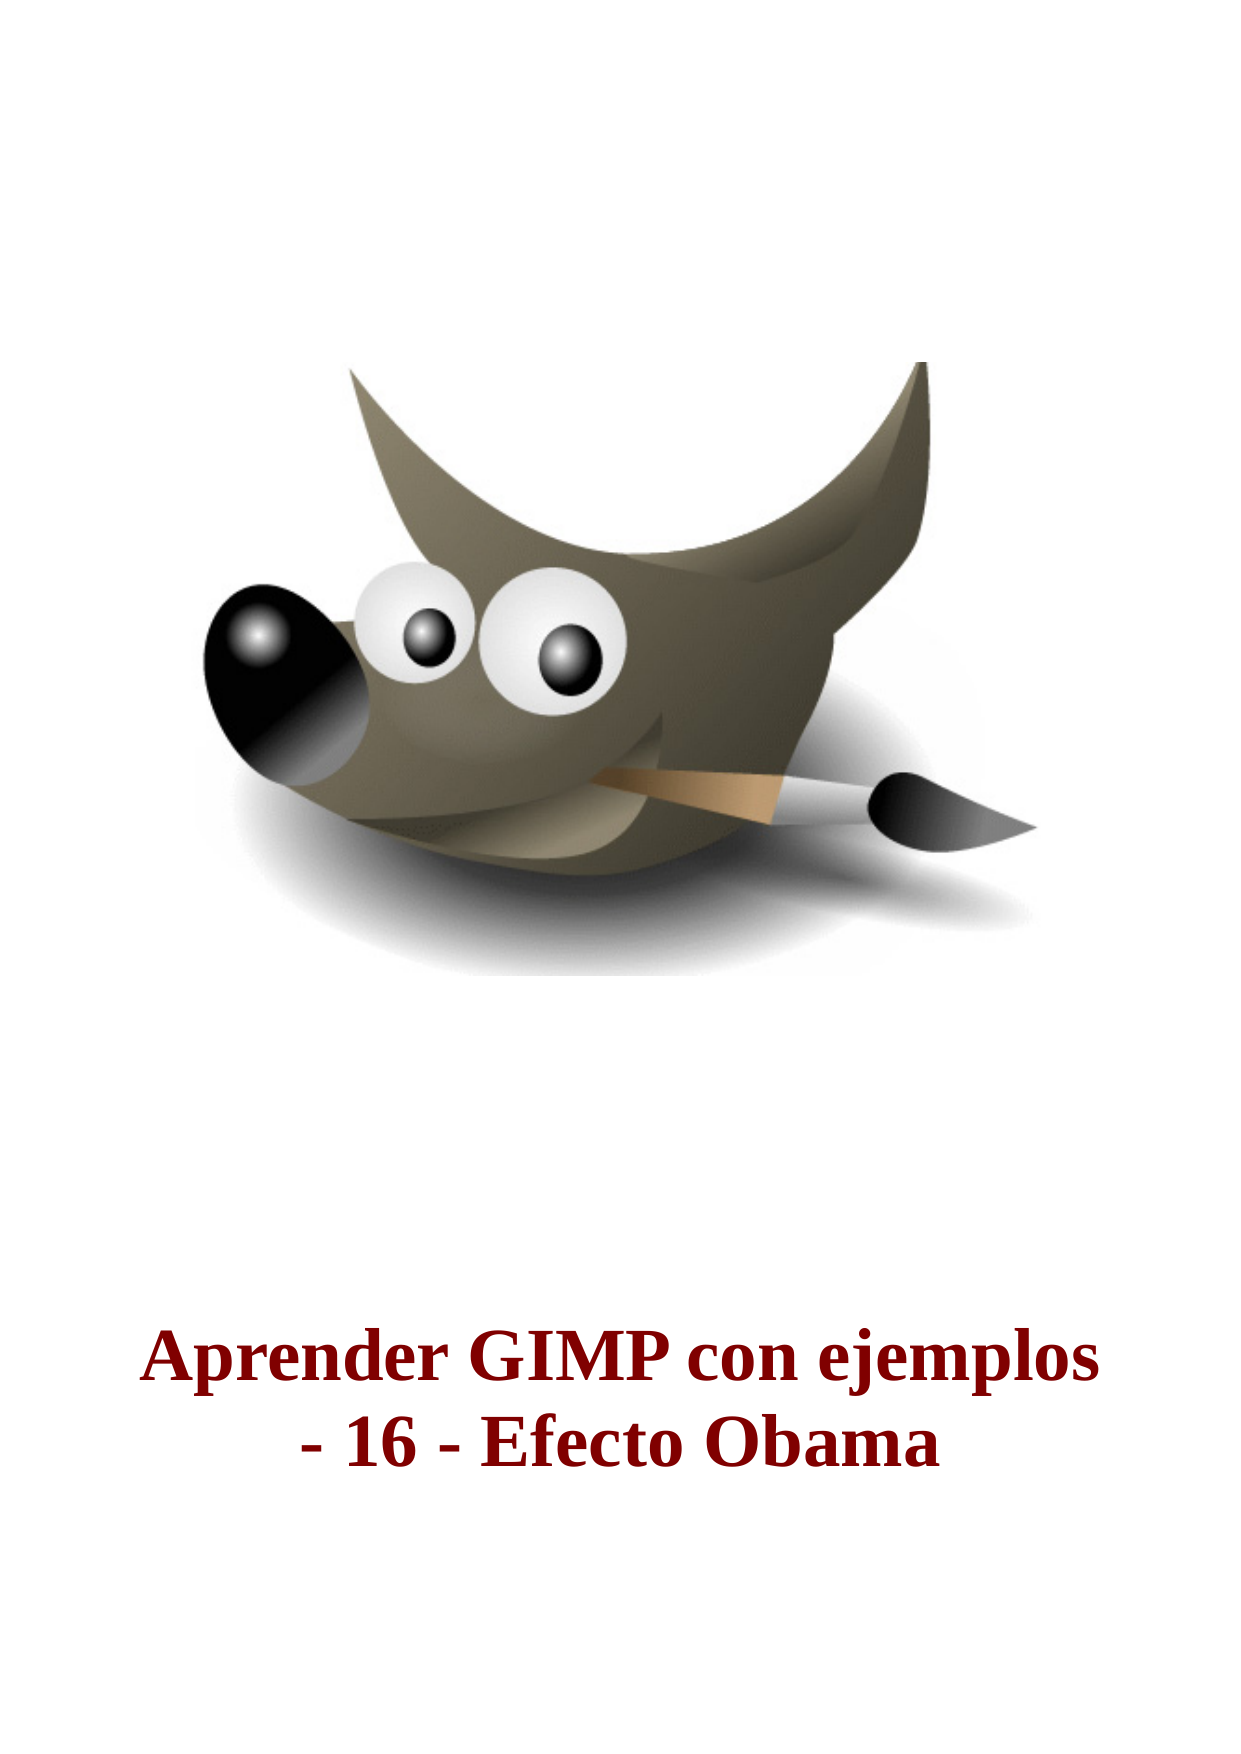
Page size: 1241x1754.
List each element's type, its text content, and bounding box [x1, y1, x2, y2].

picture [118, 362, 1122, 976]
text Aprender GIMP con ejemplos - 16 - Efecto Obama [118, 1310, 1122, 1483]
